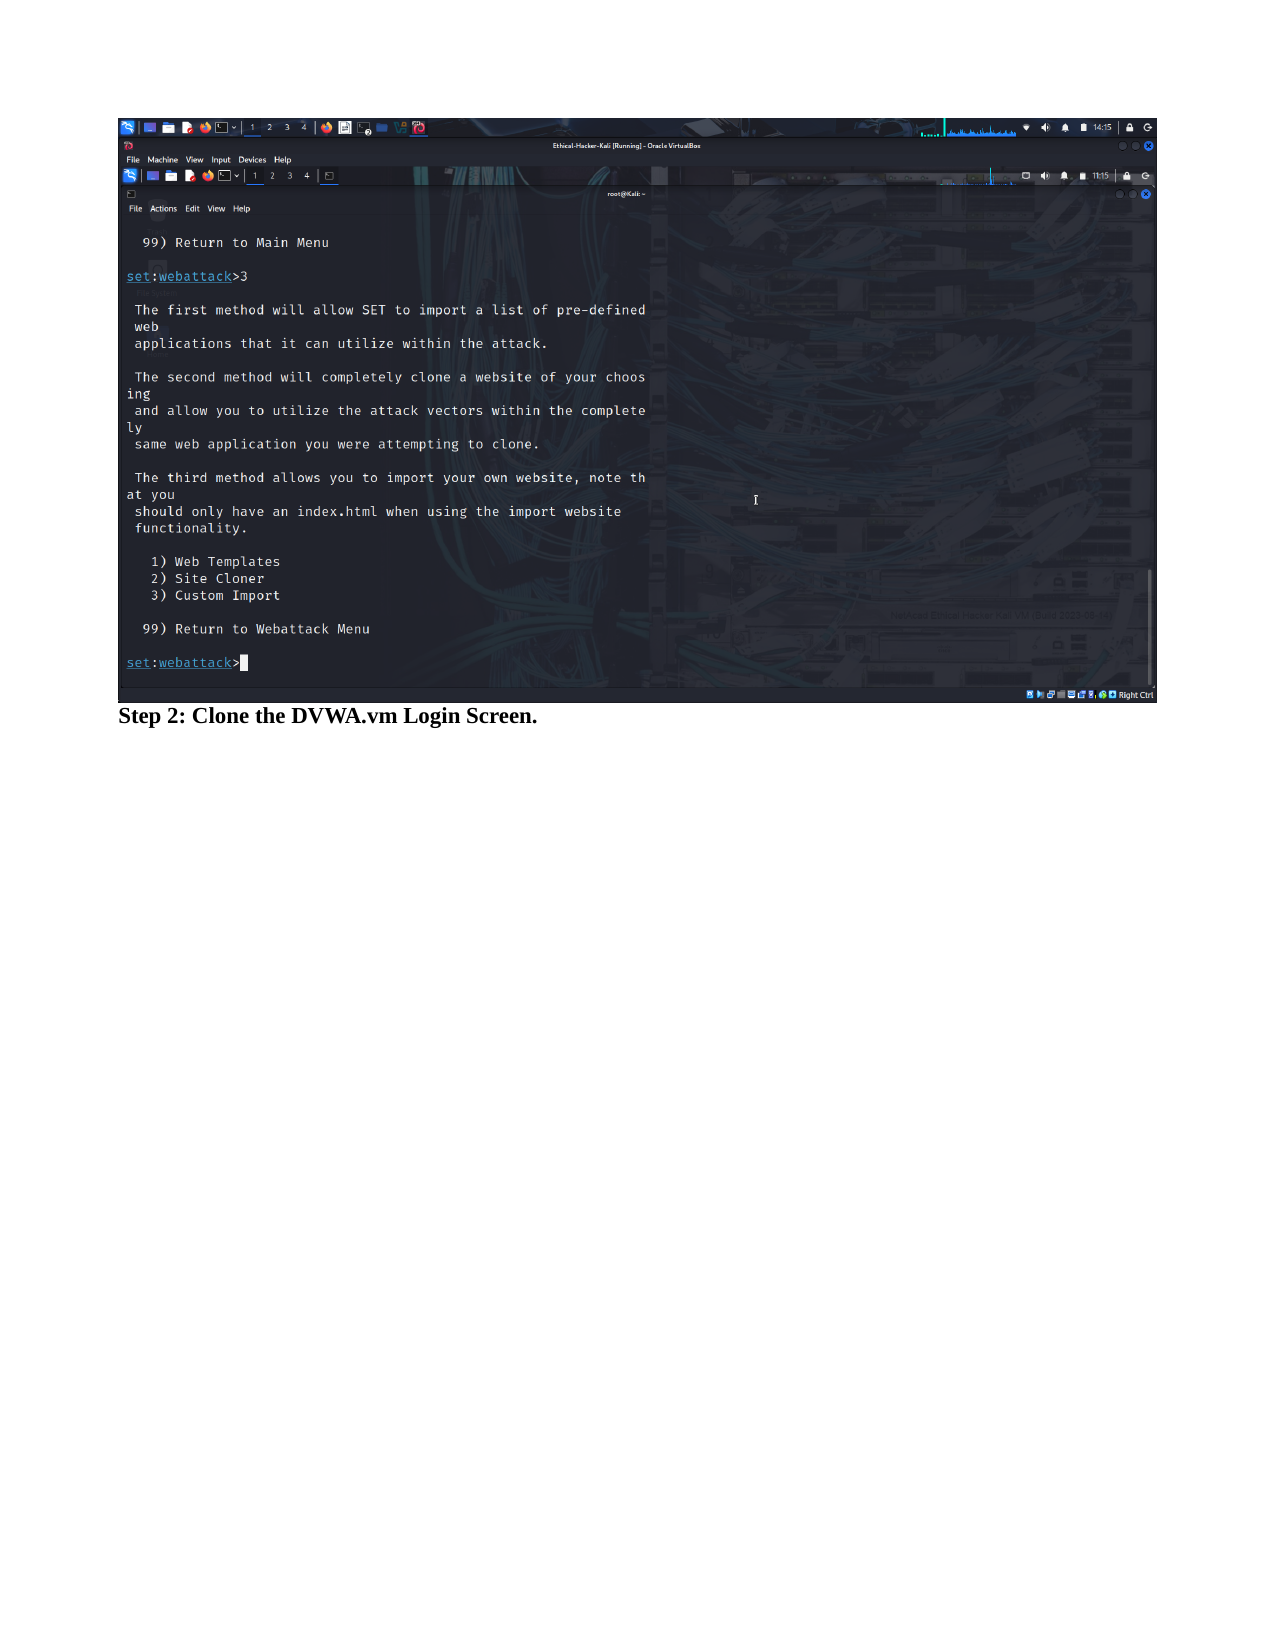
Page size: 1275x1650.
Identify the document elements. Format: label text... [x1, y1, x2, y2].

picture [118, 118, 1157, 703]
subtitle Step 2: Clone the DVWA.vm Login Screen. [118, 703, 1157, 729]
